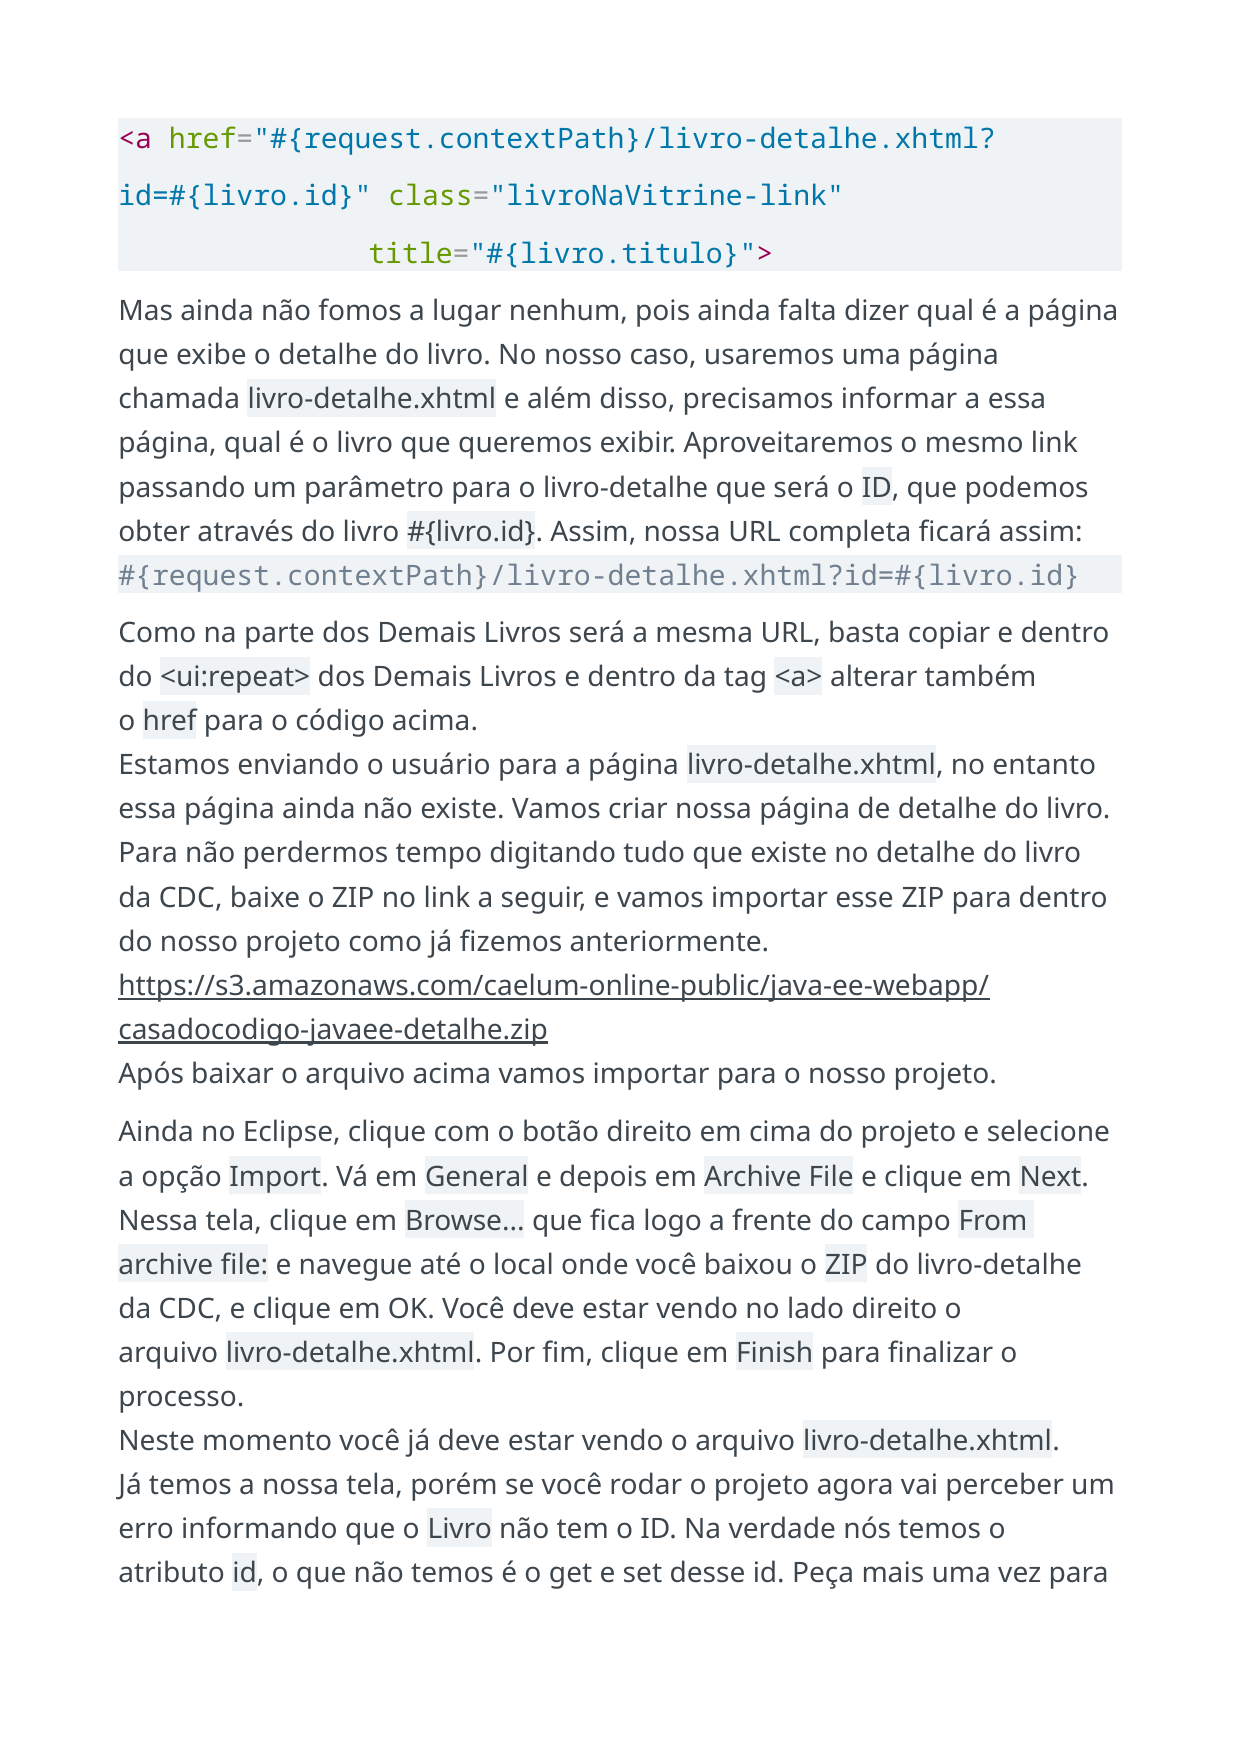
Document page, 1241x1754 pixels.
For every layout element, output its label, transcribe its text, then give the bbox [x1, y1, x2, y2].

text Como na parte dos Demais Livros será a mesma URL, basta copiar e dentro do <ui:repeat> dos Demais Livros e dentro da tag <a> alterar também o href para o código acima. [118, 612, 1122, 739]
text Ainda no Eclipse, clique com o botão direito em cima do projeto e selecione a opção Import. Vá em General e depois em Archive File e clique em Next. Nessa tela, clique em Browse... que fica logo a frente do campo From archive file: e navegue até o local onde você baixou o ZIP do livro-detalhe da CDC, e clique em OK. Você deve estar vendo no lado direito o arquivo livro-detalhe.xhtml. Por fim, clique em Finish para finalizar o processo. [118, 1112, 1122, 1414]
text Para não perdermos tempo digitando tudo que existe no detalhe do livro da CDC, baixe o ZIP no link a seguir, e vamos importar esse ZIP para dentro do nosso projeto como já fizemos anteriormente. [118, 833, 1122, 959]
text title="#{livro.titulo}"> [118, 233, 1122, 271]
text Após baixar o arquivo acima vamos importar para o nosso projeto. [118, 1053, 1122, 1091]
text Mas ainda não fomos a lugar nenhum, pois ainda falta dizer qual é a página que exibe o detalhe do livro. No nosso caso, usaremos uma página chamada livro-detalhe.xhtml e além disso, precisamos informar a essa página, qual é o livro que queremos exibir. Aproveitaremos o mesmo link passando um parâmetro para o livro-detalhe que será o ID, que podemos obter através do livro #{livro.id}. Assim, nossa URL completa ficará assim: [118, 291, 1122, 549]
text <a href="#{request.contextPath}/livro-detalhe.xhtml?id=#{livro.id}" class="livroNaVitrine-link" [118, 118, 1122, 214]
text https://s3.amazonaws.com/caelum-online-public/java-ee-webapp/casadocodigo-javaee-detalhe.zip [118, 965, 1122, 1047]
text Já temos a nossa tela, porém se você rodar o projeto agora vai perceber um erro informando que o Livro não tem o ID. Na verdade nós temos o atributo id, o que não temos é o get e set desse id. Peça mais uma vez para [118, 1464, 1122, 1591]
text Estamos enviando o usuário para a página livro-detalhe.xhtml, no entanto essa página ainda não existe. Vamos criar nossa página de detalhe do livro. [118, 745, 1122, 827]
text #{request.contextPath}/livro-detalhe.xhtml?id=#{livro.id} [118, 555, 1122, 593]
text Neste momento você já deve estar vendo o arquivo livro-detalhe.xhtml. [118, 1420, 1122, 1458]
